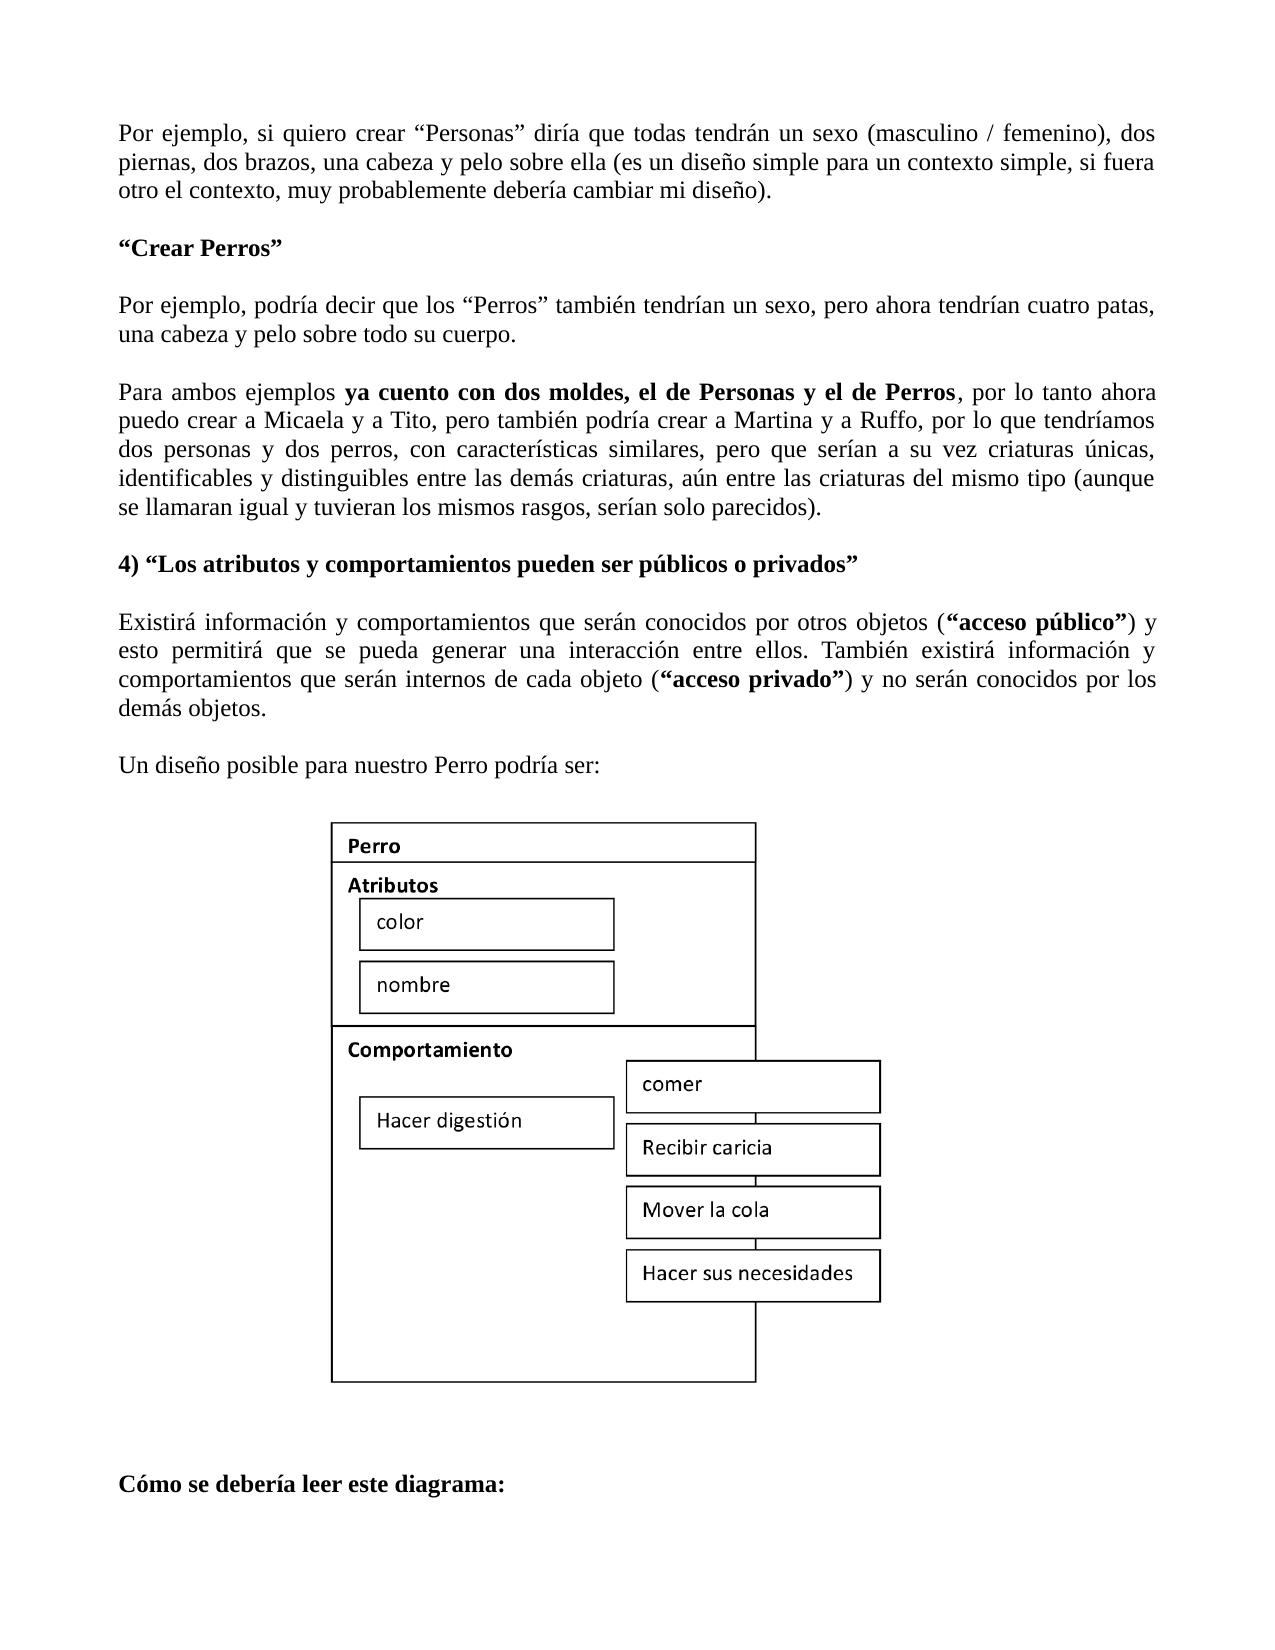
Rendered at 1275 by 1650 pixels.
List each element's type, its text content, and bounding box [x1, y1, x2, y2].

picture [323, 812, 889, 1390]
text Por ejemplo, podría decir que los “Perros” también tendrían un sexo, pero ahora tendrían cuatro patas, una cabeza y pelo sobre todo su cuerpo. [118, 291, 1157, 348]
text Por ejemplo, si quiero crear “Personas” diría que todas tendrán un sexo (masculino / femenino), dos piernas, dos brazos, una cabeza y pelo sobre ella (es un diseño simple para un contexto simple, si fuera otro el contexto, muy probablemente debería cambiar mi diseño). [118, 118, 1157, 204]
text Para ambos ejemplos ya cuento con dos moldes, el de Personas y el de Perros, por lo tanto ahora puedo crear a Micaela y a Tito, pero también podría crear a Martina y a Ruffo, por lo que tendríamos dos personas y dos perros, con características similares, pero que serían a su vez criaturas únicas, identificables y distinguibles entre las demás criaturas, aún entre las criaturas del mismo tipo (aunque se llamaran igual y tuvieran los mismos rasgos, serían solo parecidos). [118, 377, 1157, 521]
text 4) “Los atributos y comportamientos pueden ser públicos o privados” [118, 549, 1157, 578]
text Existirá información y comportamientos que serán conocidos por otros objetos (“acceso público”) y esto permitirá que se pueda generar una interacción entre ellos. También existirá información y comportamientos que serán internos de cada objeto (“acceso privado”) y no serán conocidos por los demás objetos. [118, 607, 1157, 722]
text “Crear Perros” [118, 233, 1157, 262]
text Un diseño posible para nuestro Perro podría ser: [118, 751, 1157, 779]
text Cómo se debería leer este diagrama: [118, 1469, 1157, 1498]
